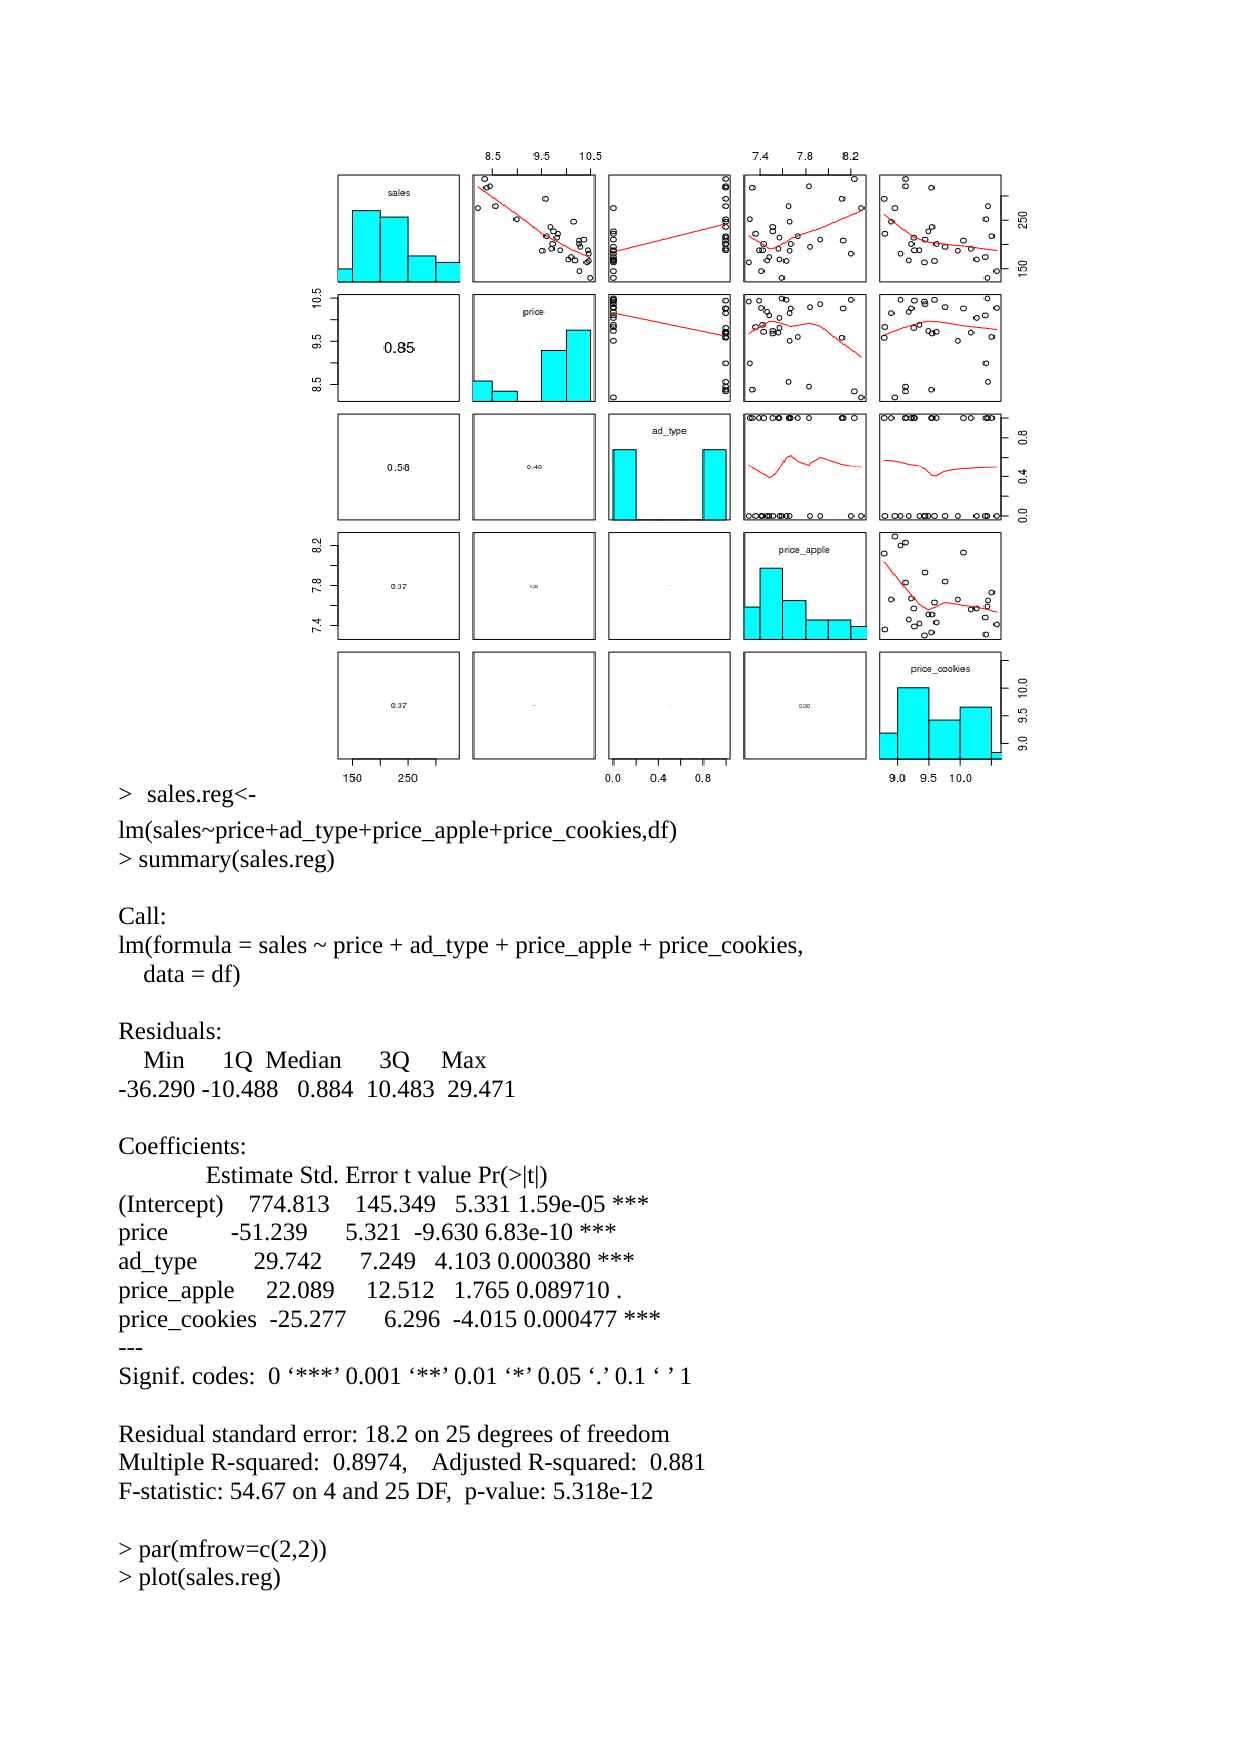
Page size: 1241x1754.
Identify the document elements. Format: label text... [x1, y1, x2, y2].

text F-statistic: 54.67 on 4 and 25 DF, p-value: 5.318e-12 [118, 1476, 1122, 1505]
text -36.290 -10.488 0.884 10.483 29.471 [118, 1074, 1122, 1102]
text Signif. codes: 0 ‘***’ 0.001 ‘**’ 0.01 ‘*’ 0.05 ‘.’ 0.1 ‘ ’ 1 [118, 1361, 1122, 1390]
text (Intercept) 774.813 145.349 5.331 1.59e-05 *** [118, 1189, 1122, 1217]
text lm(formula = sales ~ price + ad_type + price_apple + price_cookies, [118, 930, 1122, 959]
text > summary(sales.reg) [118, 844, 1122, 872]
text > sales.reg<-lm(sales~price+ad_type+price_apple+price_cookies,df) [118, 779, 1122, 844]
text data = df) [118, 959, 1122, 987]
text > par(mfrow=c(2,2)) [118, 1534, 1122, 1562]
text Coefficients: [118, 1131, 1122, 1160]
text Residuals: [118, 1016, 1122, 1045]
text Min 1Q Median 3Q Max [118, 1045, 1122, 1074]
text Estimate Std. Error t value Pr(>|t|) [118, 1160, 1122, 1189]
text price -51.239 5.321 -9.630 6.83e-10 *** [118, 1217, 1122, 1246]
text Residual standard error: 18.2 on 25 degrees of freedom [118, 1419, 1122, 1447]
text Call: [118, 901, 1122, 930]
text --- [118, 1332, 1122, 1361]
picture [275, 118, 1064, 815]
text > plot(sales.reg) [118, 1562, 1122, 1591]
text price_apple 22.089 12.512 1.765 0.089710 . [118, 1275, 1122, 1304]
text Multiple R-squared: 0.8974, Adjusted R-squared: 0.881 [118, 1447, 1122, 1476]
text price_cookies -25.277 6.296 -4.015 0.000477 *** [118, 1304, 1122, 1332]
text ad_type 29.742 7.249 4.103 0.000380 *** [118, 1246, 1122, 1275]
